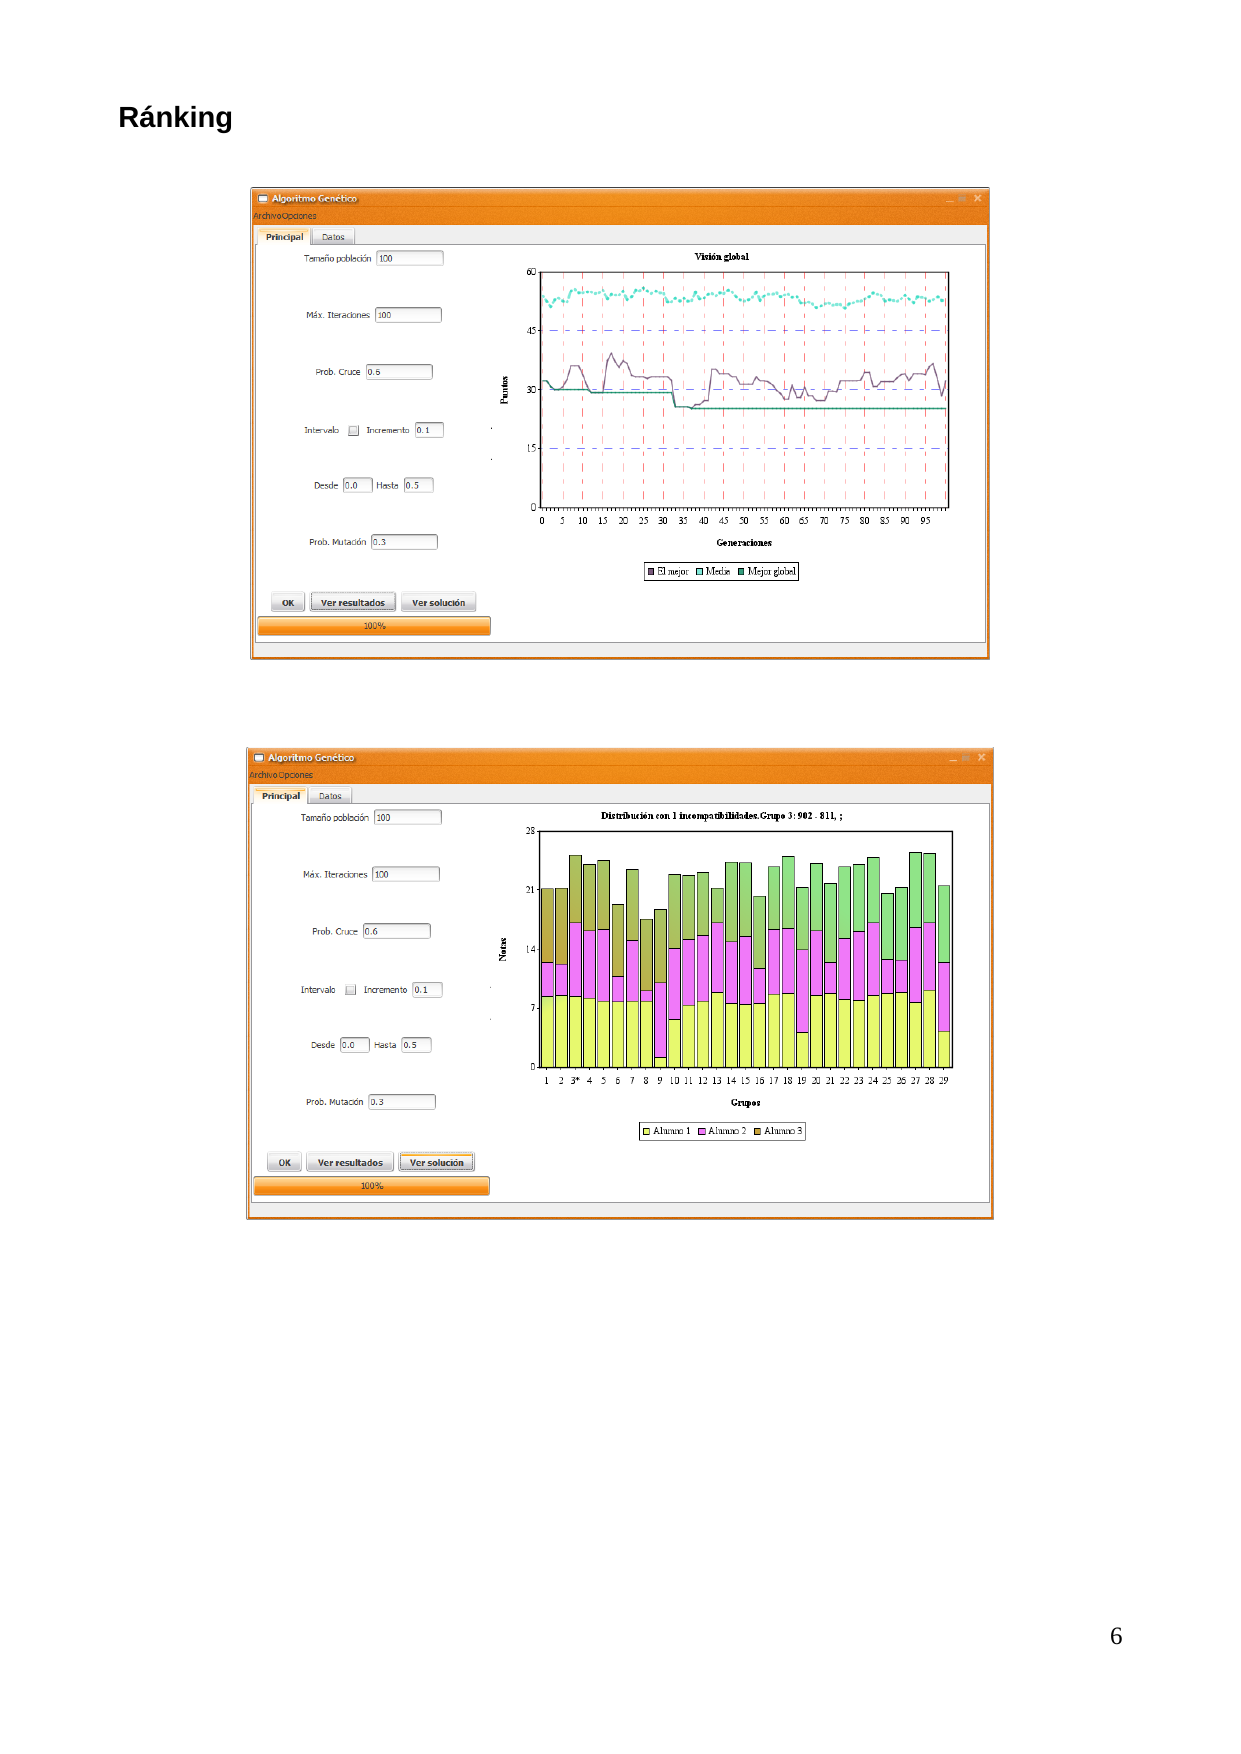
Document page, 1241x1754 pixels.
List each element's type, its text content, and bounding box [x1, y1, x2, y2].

subtitle Ránking [118, 100, 1122, 133]
